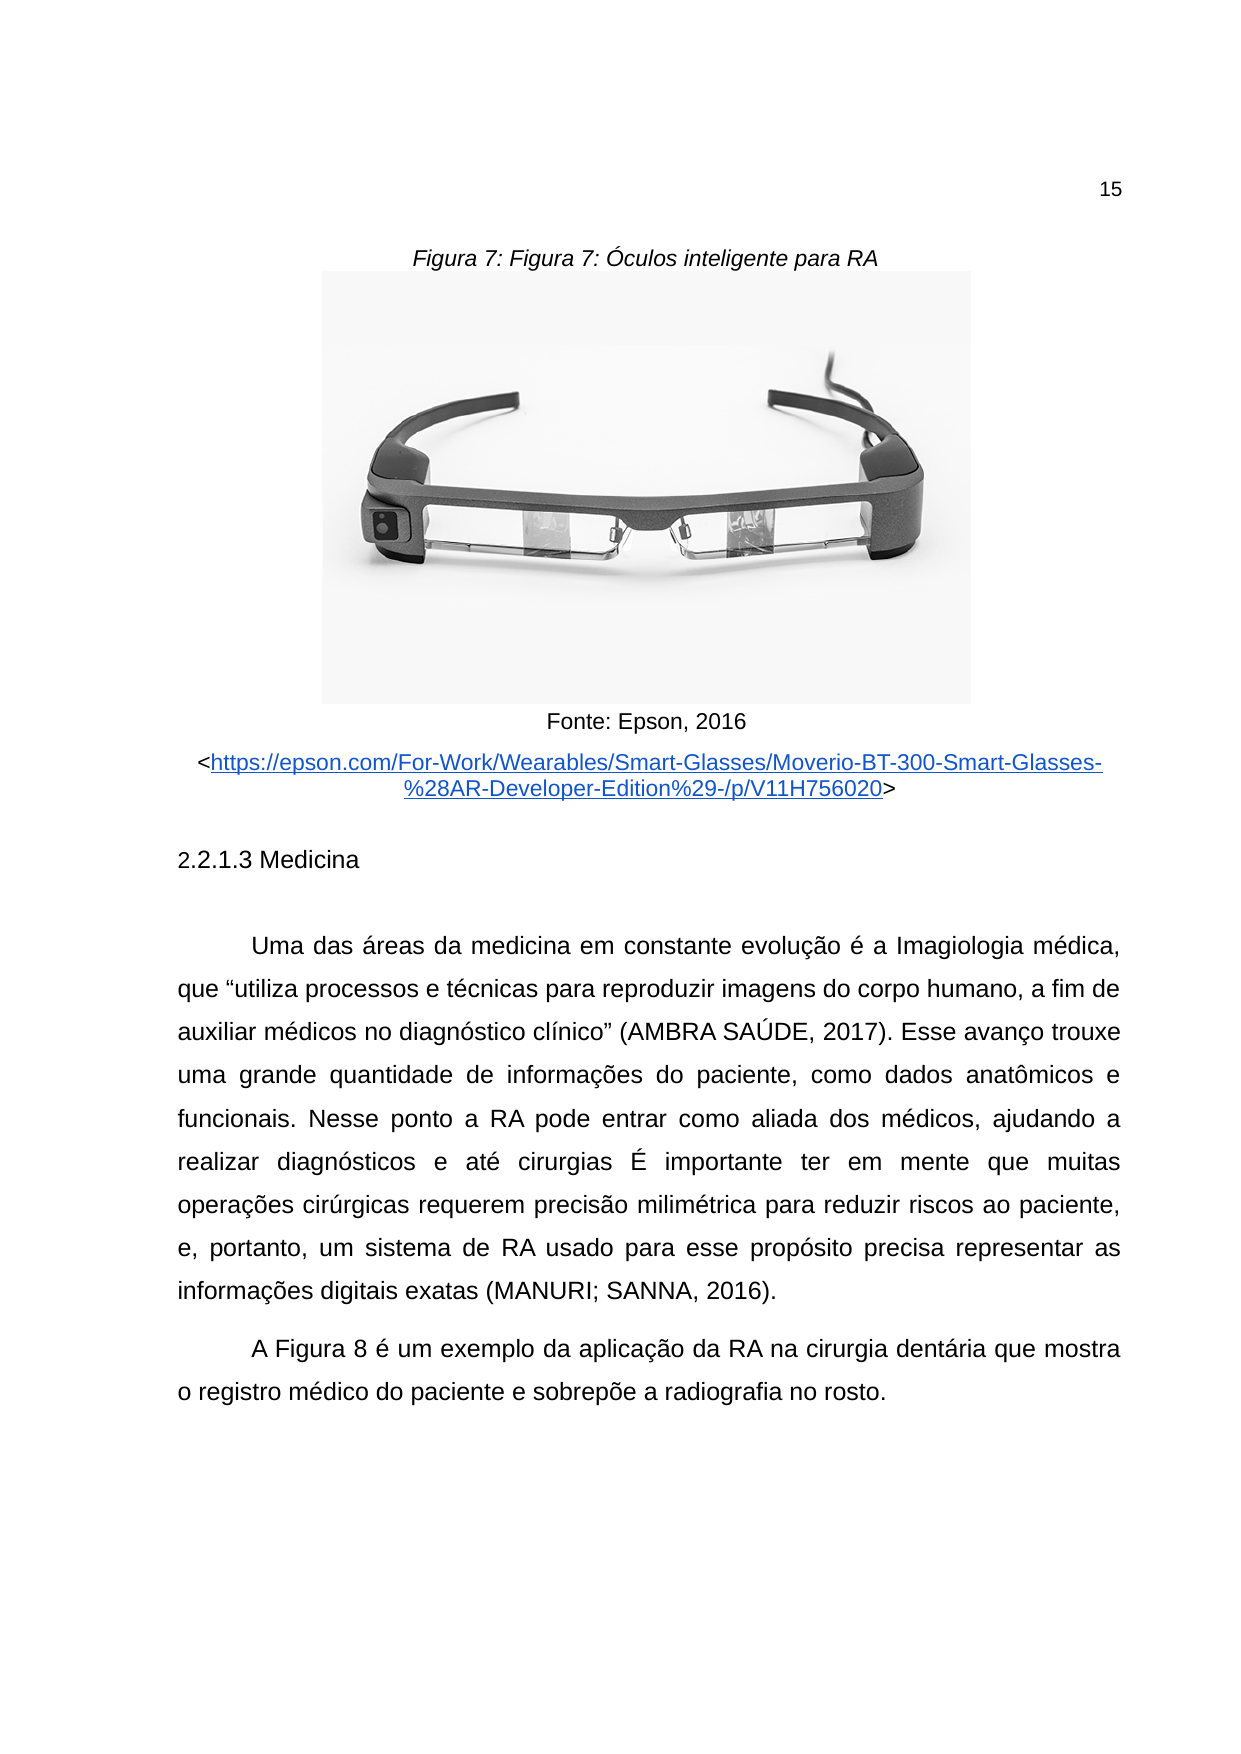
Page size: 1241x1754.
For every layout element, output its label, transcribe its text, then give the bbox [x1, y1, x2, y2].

text Uma das áreas da medicina em constante evolução é a Imagiologia médica, que “utiliza processos e técnicas para reproduzir imagens do corpo humano, a fim de auxiliar médicos no diagnóstico clínico” (AMBRA SAÚDE, 2017). Esse avanço trouxe uma grande quantidade de informações do paciente, como dados anatômicos e funcionais. Nesse ponto a RA pode entrar como aliada dos médicos, ajudando a realizar diagnósticos e até cirurgias É importante ter em mente que muitas operações cirúrgicas requerem precisão milimétrica para reduzir riscos ao paciente, e, portanto, um sistema de RA usado para esse propósito precisa representar as informações digitais exatas (MANURI; SANNA, 2016). [177, 931, 1122, 1305]
text A Figura 8 é um exemplo da aplicação da RA na cirurgia dentária que mostra o registro médico do paciente e sobrepõe a radiografia no rosto. [177, 1334, 1122, 1406]
picture [322, 271, 971, 704]
text Fonte: Epson, 2016 [177, 708, 1122, 734]
text <https://epson.com/For-Work/Wearables/Smart-Glasses/Moverio-BT-300-Smart-Glasses-%28AR-Developer-Edition%29-/p/V11H756020> [177, 749, 1122, 802]
text Figura 7: Figura 7: Óculos inteligente para RA [322, 243, 971, 271]
text 2.2.1.3 Medicina [177, 845, 1122, 873]
